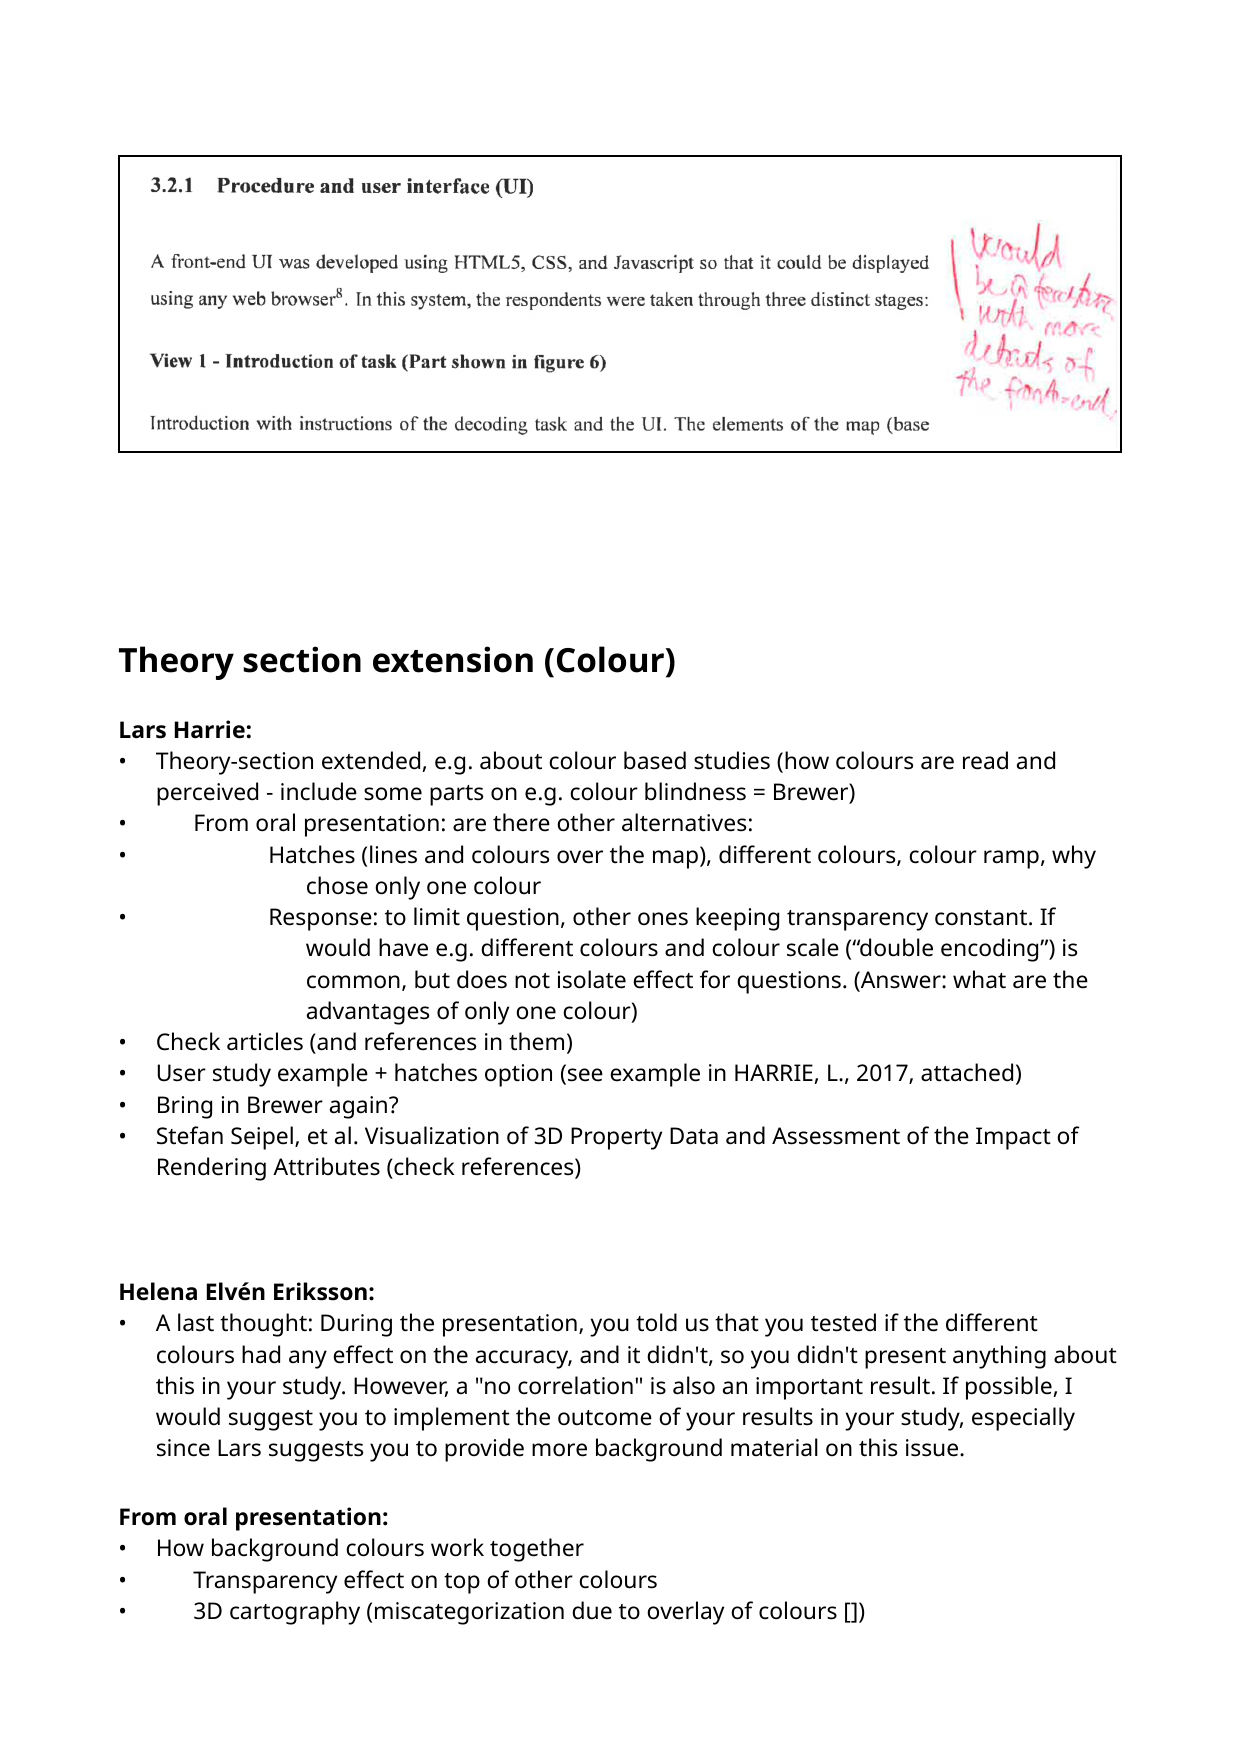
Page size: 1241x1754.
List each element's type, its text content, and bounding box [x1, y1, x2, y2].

list Theory-section extended, e.g. about colour based studies (how colours are read and perceived - include some parts on e.g. colour blindness = Brewer) [118, 745, 1122, 807]
list Transparency effect on top of other colours [118, 1564, 1122, 1595]
list A last thought: During the presentation, you told us that you tested if the different colours had any effect on the accuracy, and it didn't, so you didn't present anything about this in your study. However, a "no correlation" is also an important result. If possible, I would suggest you to implement the outcome of your results in your study, especially since Lars suggests you to provide more background material on this issue. [118, 1307, 1122, 1464]
list 3D cartography (miscategorization due to overlay of colours []) [118, 1595, 1122, 1626]
list Response: to limit question, other ones keeping transparency constant. If would have e.g. different colours and colour scale (“double encoding”) is common, but does not isolate effect for questions. (Answer: what are the advantages of only one colour) [118, 901, 1122, 1026]
text Helena Elvén Eriksson: [118, 1276, 1122, 1307]
list Stefan Seipel, et al. Visualization of 3D Property Data and Assessment of the Impact of Rendering Attributes (check references) [118, 1120, 1122, 1182]
list Hatches (lines and colours over the map), different colours, colour ramp, why chose only one colour [118, 839, 1122, 901]
list How background colours work together [118, 1532, 1122, 1564]
text From oral presentation: [118, 1501, 1122, 1532]
list From oral presentation: are there other alternatives: [118, 807, 1122, 839]
list Bring in Brewer again? [118, 1089, 1122, 1120]
picture [123, 160, 1118, 448]
text Lars Harrie: [118, 714, 1122, 745]
list Check articles (and references in them) [118, 1026, 1122, 1057]
text Theory section extension (Colour) [118, 637, 1122, 682]
list User study example + hatches option (see example in HARRIE, L., 2017, attached) [118, 1057, 1122, 1089]
